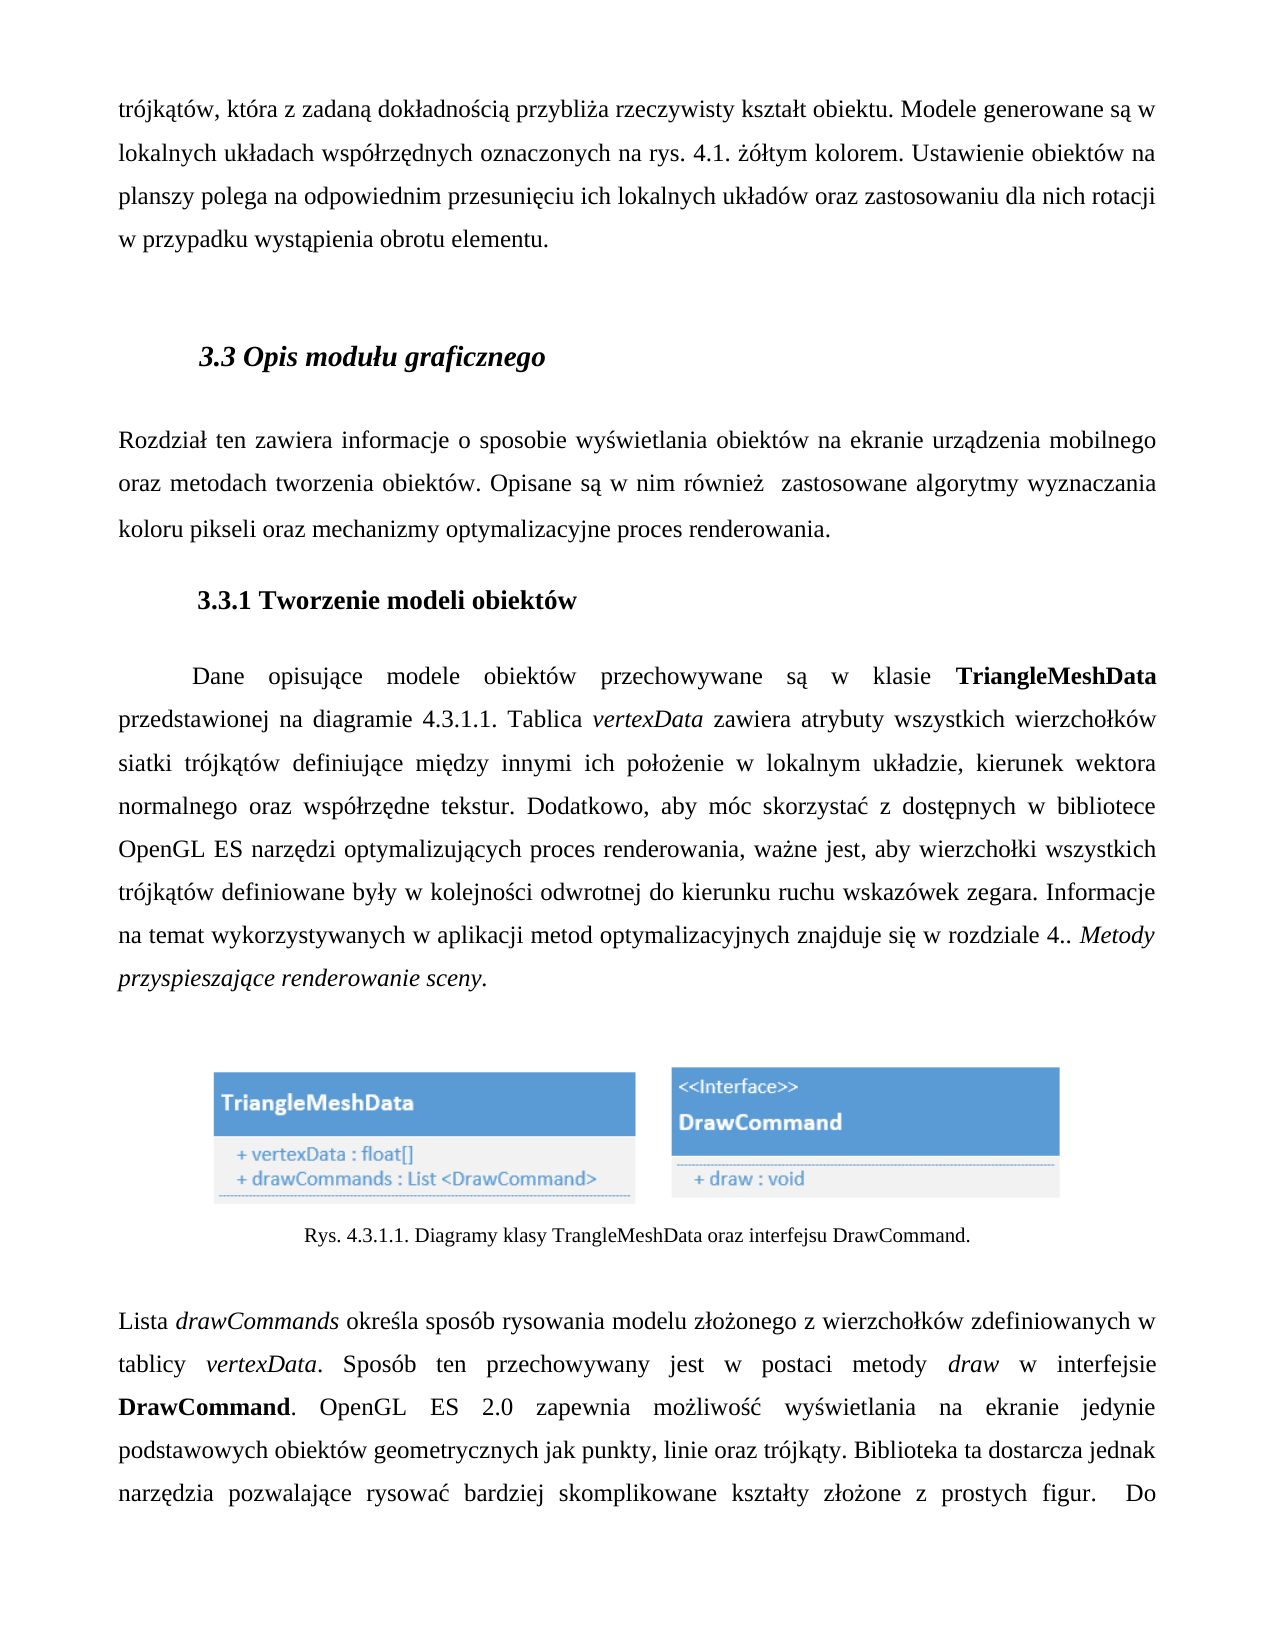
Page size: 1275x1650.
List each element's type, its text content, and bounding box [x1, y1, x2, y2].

subtitle Tworzenie modeli obiektów [191, 584, 1157, 615]
subtitle Opis modułu graficznego [192, 339, 1157, 372]
text Lista drawCommands określa sposób rysowania modelu złożonego z wierzchołków zdefiniowanych w tablicy vertexData. Sposób ten przechowywany jest w postaci metody draw w interfejsie DrawCommand. OpenGL ES 2.0 zapewnia możliwość wyświetlania na ekranie jedynie podstawowych obiektów geometrycznych jak punkty, linie oraz trójkąty. Biblioteka ta dostarcza jednak narzędzia pozwalające rysować bardziej skomplikowane kształty złożone z prostych figur. Do [118, 1306, 1157, 1507]
text trójkątów, która z zadaną dokładnością przybliża rzeczywisty kształt obiektu. Modele generowane są w lokalnych układach współrzędnych oznaczonych na rys. 4.1. żółtym kolorem. Ustawienie obiektów na planszy polega na odpowiednim przesunięciu ich lokalnych układów oraz zastosowaniu dla nich rotacji w przypadku wystąpienia obrotu elementu. [118, 94, 1157, 253]
text Rys. 4.3.1.1. Diagramy klasy TrangleMeshData oraz interfejsu DrawCommand. [118, 1049, 1157, 1247]
picture [204, 1065, 1071, 1210]
text Dane opisujące modele obiektów przechowywane są w klasie TriangleMeshData przedstawionej na diagramie 4.3.1.1. Tablica vertexData zawiera atrybuty wszystkich wierzchołków siatki trójkątów definiujące między innymi ich położenie w lokalnym układzie, kierunek wektora normalnego oraz współrzędne tekstur. Dodatkowo, aby móc skorzystać z dostępnych w bibliotece OpenGL ES narzędzi optymalizujących proces renderowania, ważne jest, aby wierzchołki wszystkich trójkątów definiowane były w kolejności odwrotnej do kierunku ruchu wskazówek zegara. Informacje na temat wykorzystywanych w aplikacji metod optymalizacyjnych znajduje się w rozdziale 4.. Metody przyspieszające renderowanie sceny. [118, 661, 1157, 992]
text Rozdział ten zawiera informacje o sposobie wyświetlania obiektów na ekranie urządzenia mobilnego oraz metodach tworzenia obiektów. Opisane są w nim również zastosowane algorytmy wyznaczania koloru pikseli oraz mechanizmy optymalizacyjne proces renderowania. [118, 425, 1157, 544]
